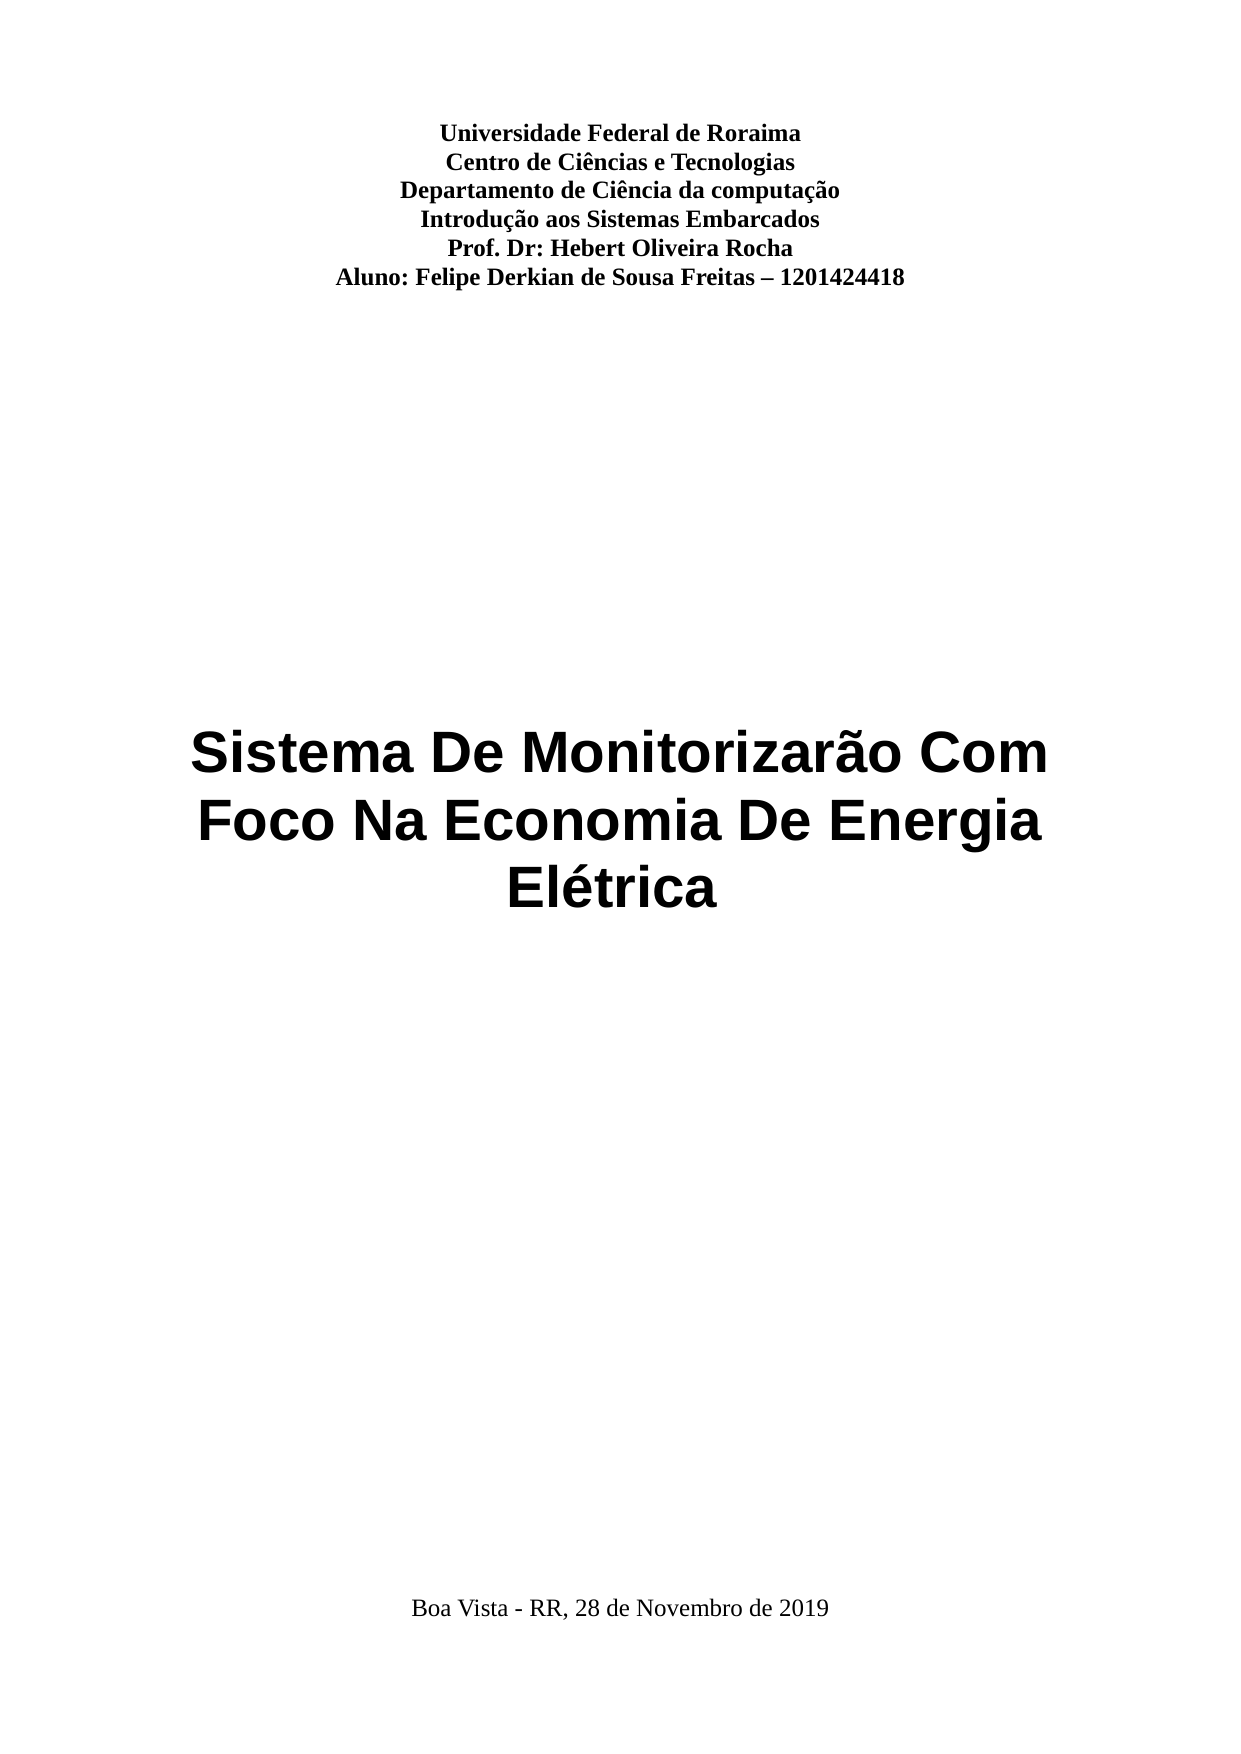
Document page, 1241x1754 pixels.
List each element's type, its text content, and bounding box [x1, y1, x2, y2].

text Prof. Dr: Hebert Oliveira Rocha [118, 233, 1122, 262]
text Centro de Ciências e Tecnologias [118, 147, 1122, 176]
text Introdução aos Sistemas Embarcados [118, 204, 1122, 233]
text Departamento de Ciência da computação [118, 176, 1122, 204]
text Universidade Federal de Roraima [118, 118, 1122, 147]
title Sistema De Monitorizarão Com Foco Na Economia De Energia Elétrica [118, 718, 1122, 919]
text Boa Vista - RR, 28 de Novembro de 2019 [118, 1593, 1122, 1622]
text Aluno: Felipe Derkian de Sousa Freitas – 1201424418 [118, 262, 1122, 291]
